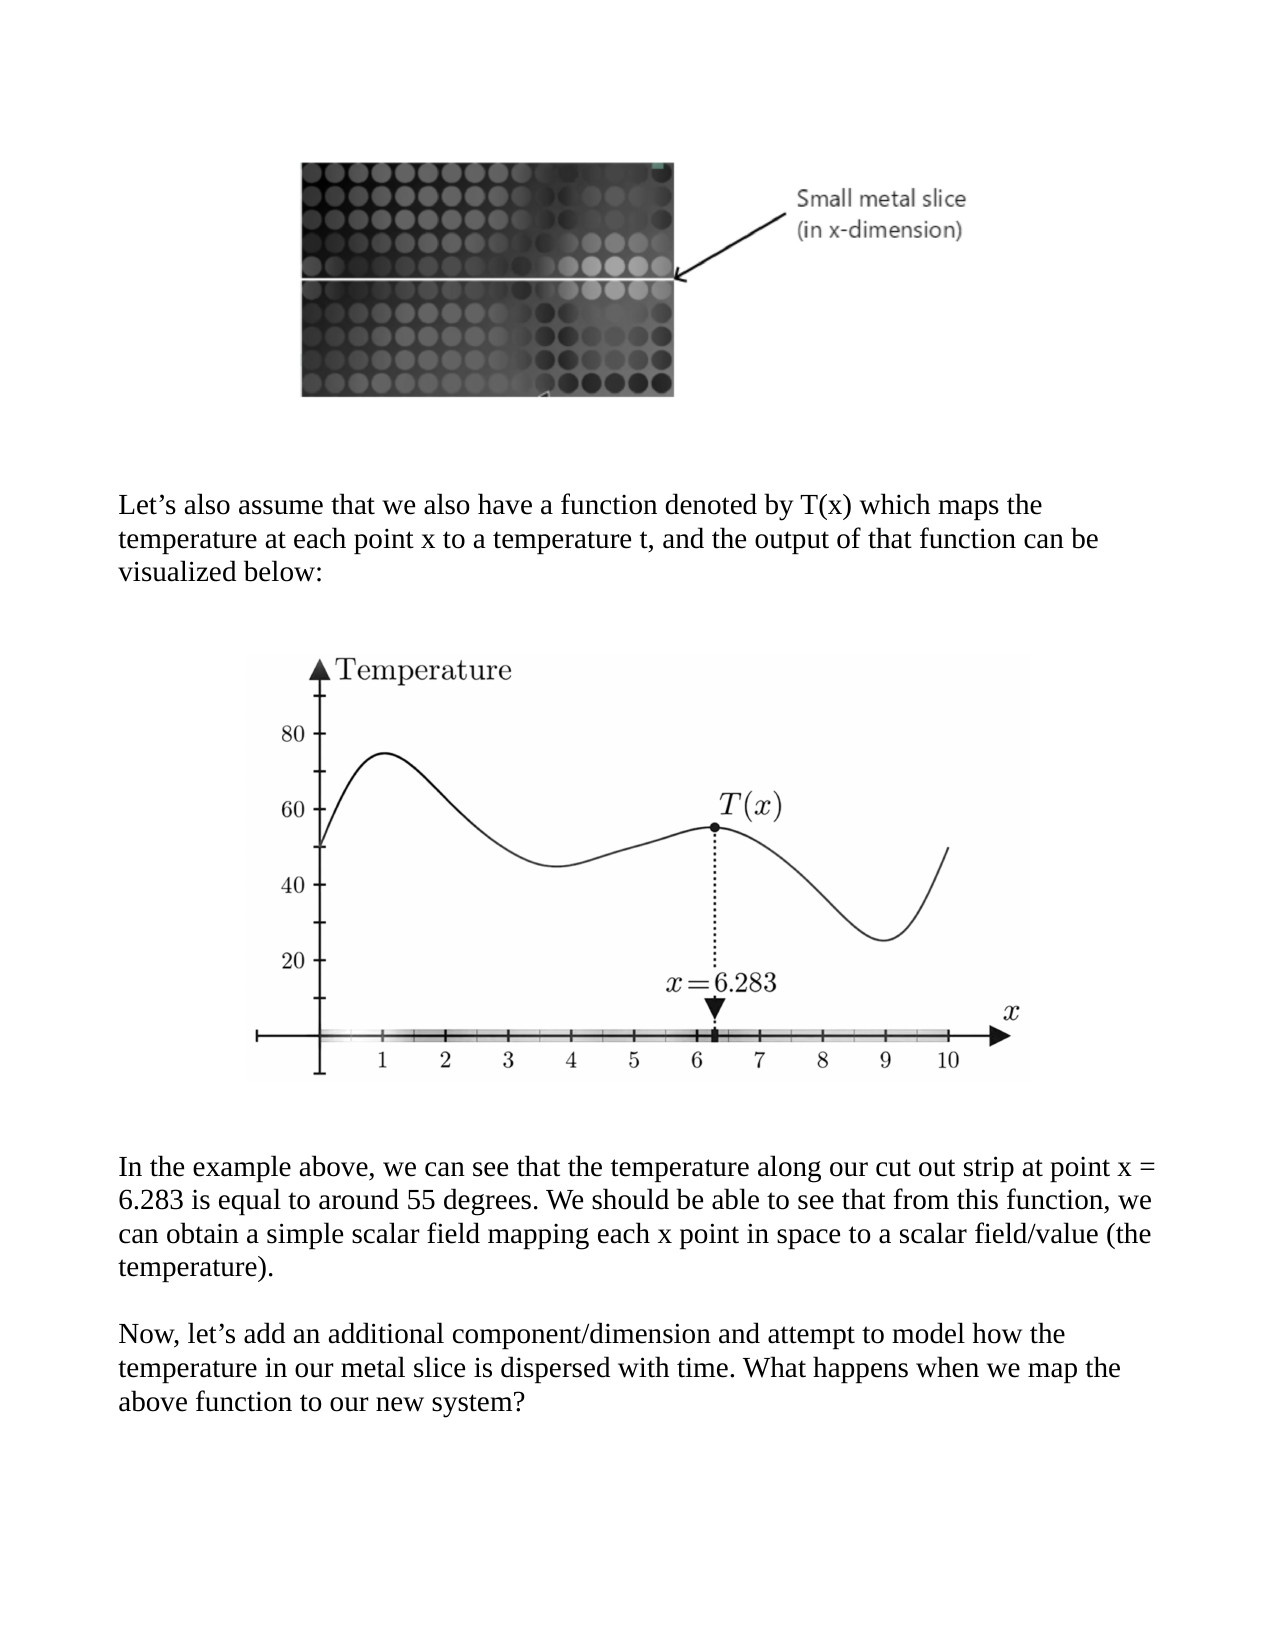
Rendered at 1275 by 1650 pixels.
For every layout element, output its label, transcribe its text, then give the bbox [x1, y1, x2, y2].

text Now, let’s add an additional component/dimension and attempt to model how the temperature in our metal slice is dispersed with time. What happens when we map the above function to our new system? [118, 1317, 1157, 1417]
text Let’s also assume that we also have a function denoted by T(x) which maps the temperature at each point x to a temperature t, and the output of that function can be visualized below: [118, 487, 1157, 588]
picture [270, 118, 1005, 421]
text In the example above, we can see that the temperature along our cut out strip at point x = 6.283 is equal to around 55 degrees. We should be able to see that from this function, we can obtain a simple scalar field mapping each x point in space to a scalar field/value (the temperature). [118, 1149, 1157, 1283]
picture [245, 655, 1030, 1082]
